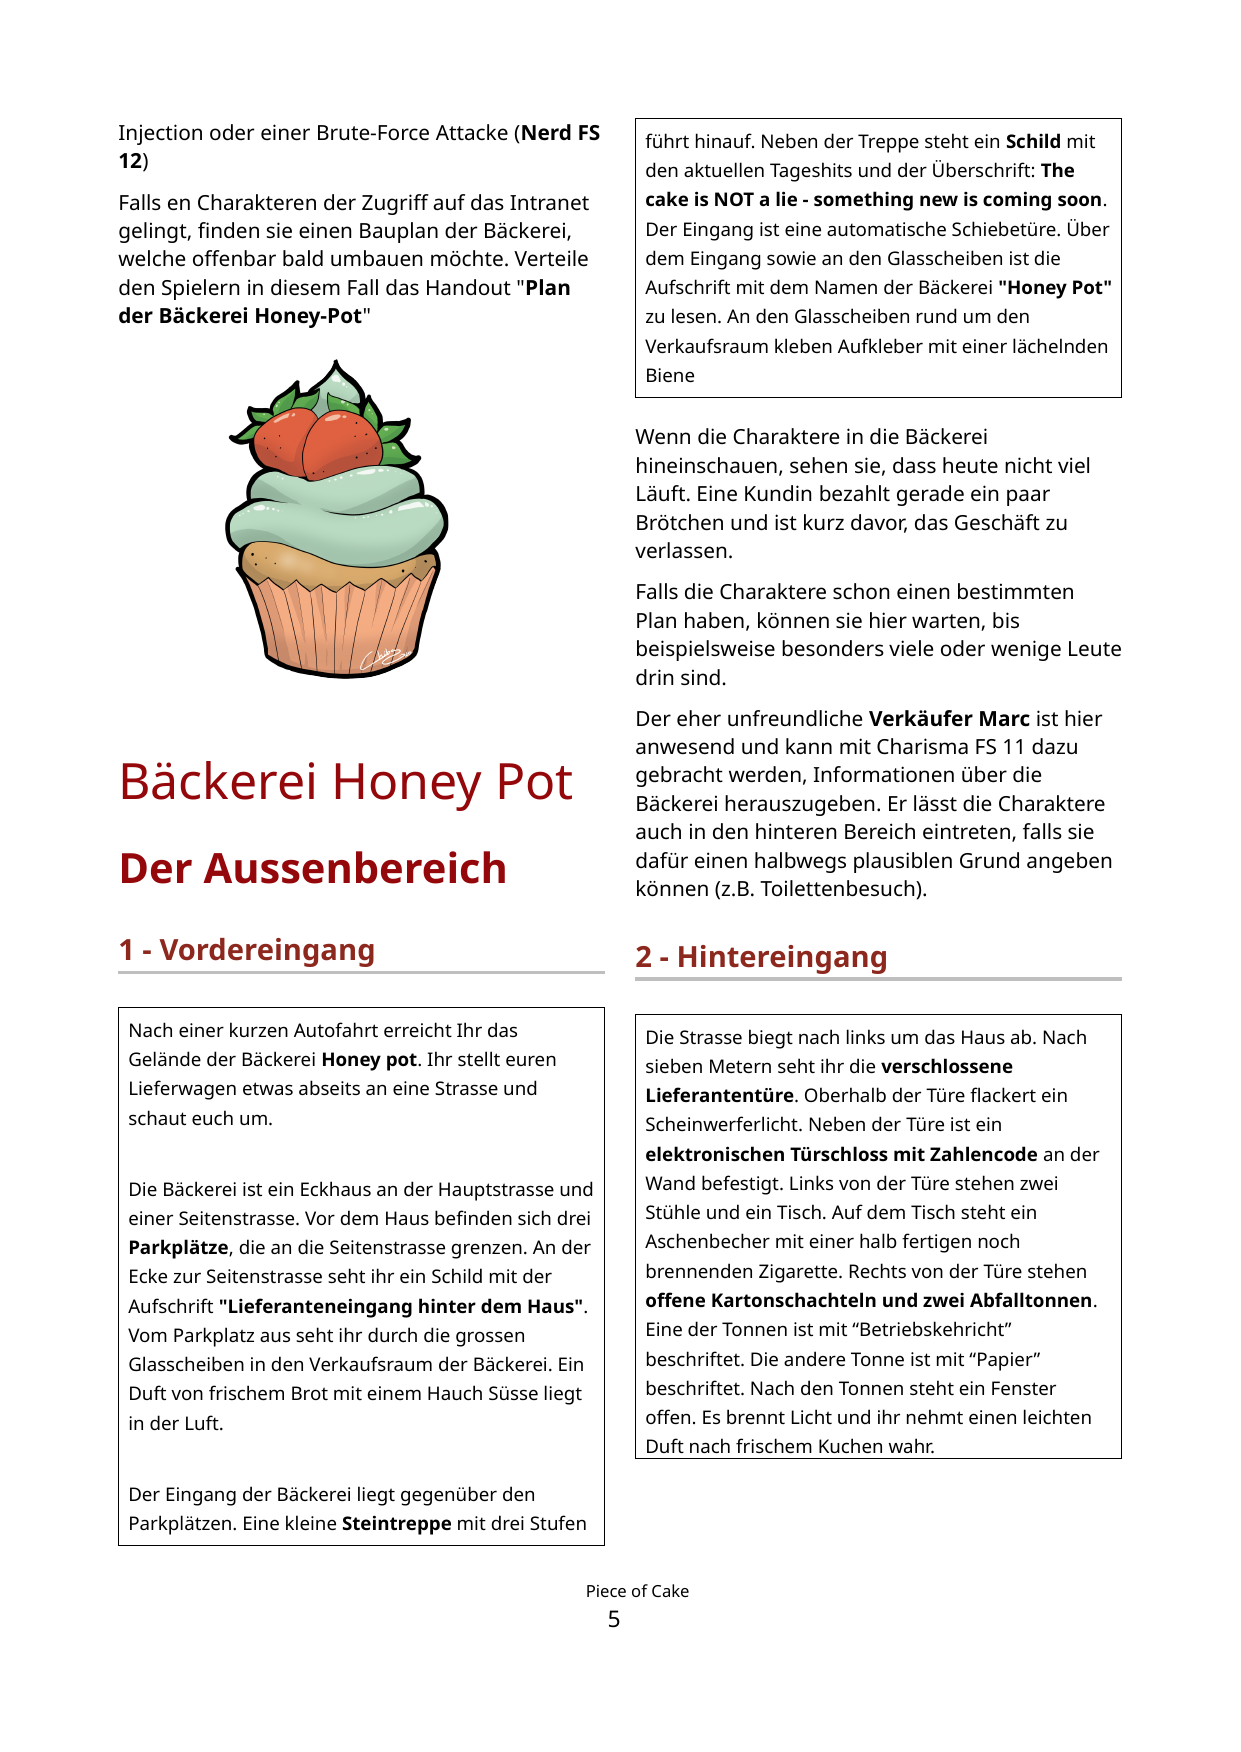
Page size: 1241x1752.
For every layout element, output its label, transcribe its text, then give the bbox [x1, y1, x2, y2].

text Injection oder einer Brute-Force Attacke (Nerd FS 12) [118, 118, 605, 175]
text Wenn die Charaktere in die Bäckerei hineinschauen, sehen sie, dass heute nicht viel Läuft. Eine Kundin bezahlt gerade ein paar Brötchen und ist kurz davor, das Geschäft zu verlassen. [635, 422, 1122, 564]
title Bäckerei Honey Pot [118, 746, 605, 814]
text Der Eingang der Bäckerei liegt gegenüber den Parkplätzen. Eine kleine Steintreppe mit drei Stufen [119, 1471, 604, 1545]
subtitle 1 - Vordereingang [118, 929, 605, 971]
picture [225, 359, 449, 679]
text Die Bäckerei ist ein Eckhaus an der Hauptstrasse und einer Seitenstrasse. Vor dem Haus befinden sich drei Parkplätze, die an die Seitenstrasse grenzen. An der Ecke zur Seitenstrasse seht ihr ein Schild mit der Aufschrift "Lieferanteneingang hinter dem Haus". Vom Parkplatz aus seht ihr durch die grossen Glasscheiben in den Verkaufsraum der Bäckerei. Ein Duft von frischem Brot mit einem Hauch Süsse liegt in der Luft. [119, 1166, 604, 1436]
subtitle Der Aussenbereich [118, 839, 605, 896]
text Der eher unfreundliche Verkäufer Marc ist hier anwesend und kann mit Charisma FS 11 dazu gebracht werden, Informationen über die Bäckerei herauszugeben. Er lässt die Charaktere auch in den hinteren Bereich eintreten, falls sie dafür einen halbwegs plausiblen Grund angeben können (z.B. Toilettenbesuch). [635, 704, 1122, 903]
text Die Strasse biegt nach links um das Haus ab. Nach sieben Metern seht ihr die verschlossene Lieferantentüre. Oberhalb der Türe flackert ein Scheinwerferlicht. Neben der Türe ist ein elektronischen Türschloss mit Zahlencode an der Wand befestigt. Links von der Türe stehen zwei Stühle und ein Tisch. Auf dem Tisch steht ein Aschenbecher mit einer halb fertigen noch brennenden Zigarette. Rechts von der Türe stehen offene Kartonschachteln und zwei Abfalltonnen. Eine der Tonnen ist mit “Betriebskehricht” beschriftet. Die andere Tonne ist mit “Papier” beschriftet. Nach den Tonnen steht ein Fenster offen. Es brennt Licht und ihr nehmt einen leichten Duft nach frischem Kuchen wahr. [636, 1015, 1121, 1458]
text Falls en Charakteren der Zugriff auf das Intranet gelingt, finden sie einen Bauplan der Bäckerei, welche offenbar bald umbauen möchte. Verteile den Spielern in diesem Fall das Handout "Plan der Bäckerei Honey-Pot" [118, 188, 605, 330]
subtitle 2 - Hintereingang [635, 936, 1122, 977]
text Nach einer kurzen Autofahrt erreicht Ihr das Gelände der Bäckerei Honey pot. Ihr stellt euren Lieferwagen etwas abseits an eine Strasse und schaut euch um. [119, 1008, 604, 1130]
text führt hinauf. Neben der Treppe steht ein Schild mit den aktuellen Tageshits und der Überschrift: The cake is NOT a lie - something new is coming soon. Der Eingang ist eine automatische Schiebetüre. Über dem Eingang sowie an den Glasscheiben ist die Aufschrift mit dem Namen der Bäckerei "Honey Pot" zu lesen. An den Glasscheiben rund um den Verkaufsraum kleben Aufkleber mit einer lächelnden Biene [636, 119, 1121, 397]
text Falls die Charaktere schon einen bestimmten Plan haben, können sie hier warten, bis beispielsweise besonders viele oder wenige Leute drin sind. [635, 577, 1122, 691]
